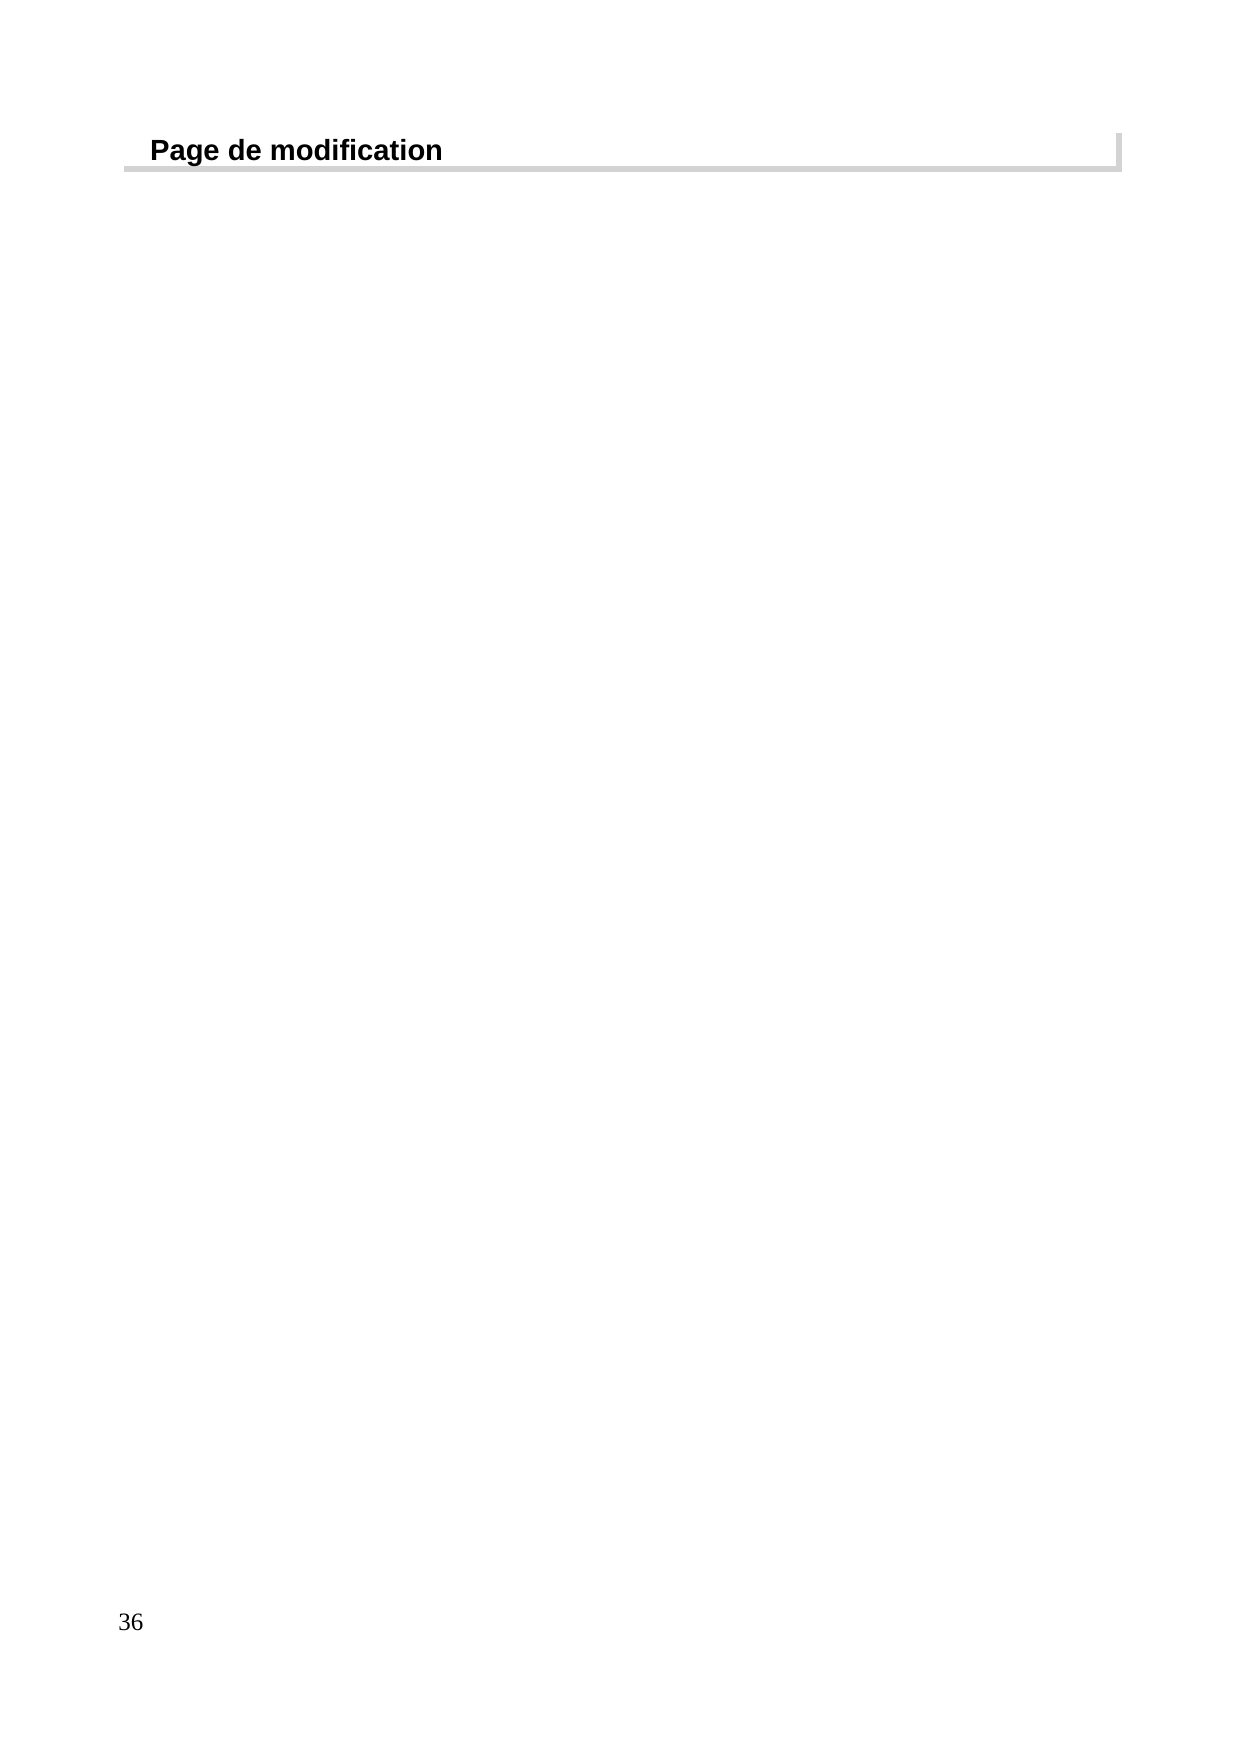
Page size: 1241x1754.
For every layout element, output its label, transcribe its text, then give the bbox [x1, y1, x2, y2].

subtitle Page de modification [118, 133, 1116, 166]
